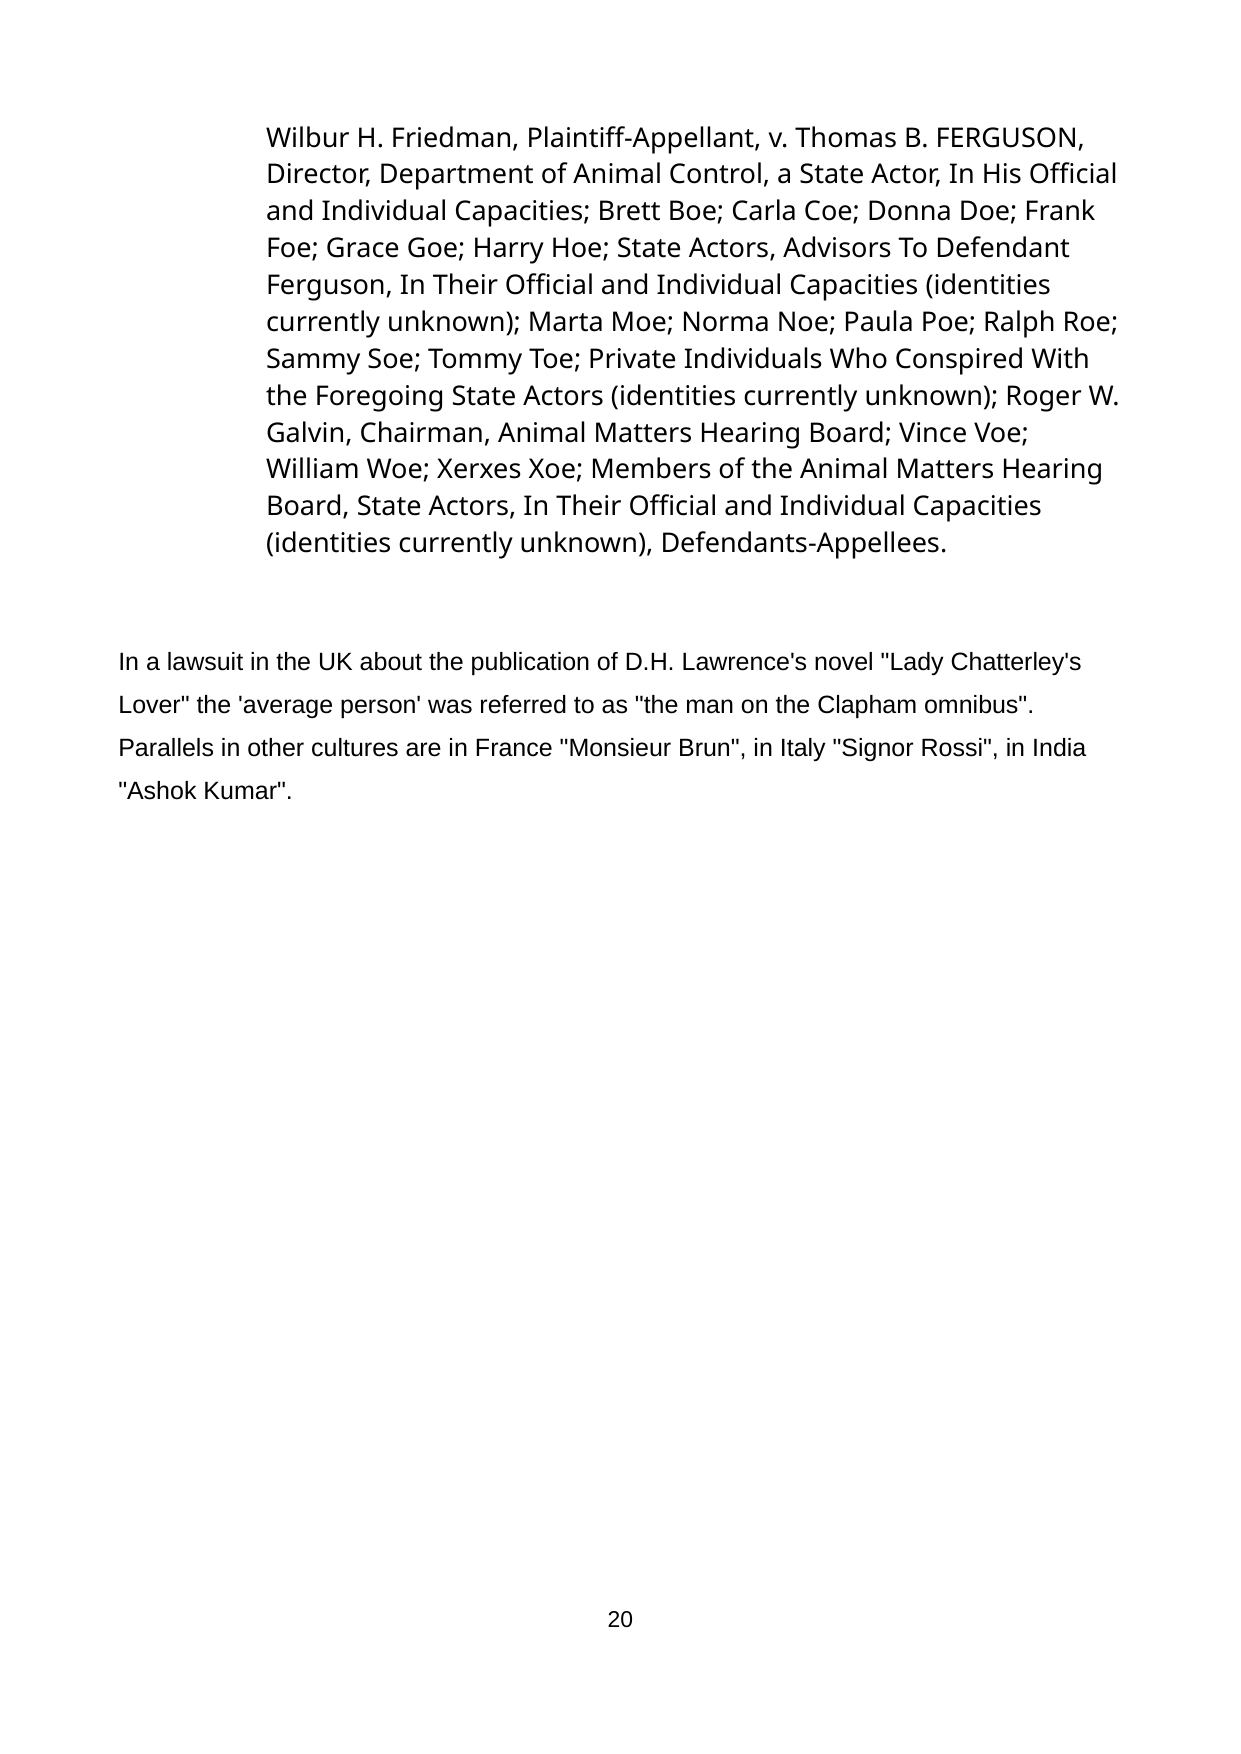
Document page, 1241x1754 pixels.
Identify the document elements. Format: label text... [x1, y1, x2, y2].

text Wilbur H. Friedman, Plaintiff-Appellant, v. Thomas B. FERGUSON, Director, Department of Animal Control, a State Actor, In His Official and Individual Capacities; Brett Boe; Carla Coe; Donna Doe; Frank Foe; Grace Goe; Harry Hoe; State Actors, Advisors To Defendant Ferguson, In Their Official and Individual Capacities (identities currently unknown); Marta Moe; Norma Noe; Paula Poe; Ralph Roe; Sammy Soe; Tommy Toe; Private Individuals Who Conspired With the Foregoing State Actors (identities currently unknown); Roger W. Galvin, Chairman, Animal Matters Hearing Board; Vince Voe; William Woe; Xerxes Xoe; Members of the Animal Matters Hearing Board, State Actors, In Their Official and Individual Capacities (identities currently unknown), Defendants-Appellees. [266, 118, 1122, 561]
text In a lawsuit in the UK about the publication of D.H. Lawrence's novel "Lady Chatterley's Lover" the 'average person' was referred to as "the man on the Clapham omnibus". Parallels in other cultures are in France "Monsieur Brun", in Italy "Signor Rossi", in India "Ashok Kumar". [118, 647, 1122, 805]
